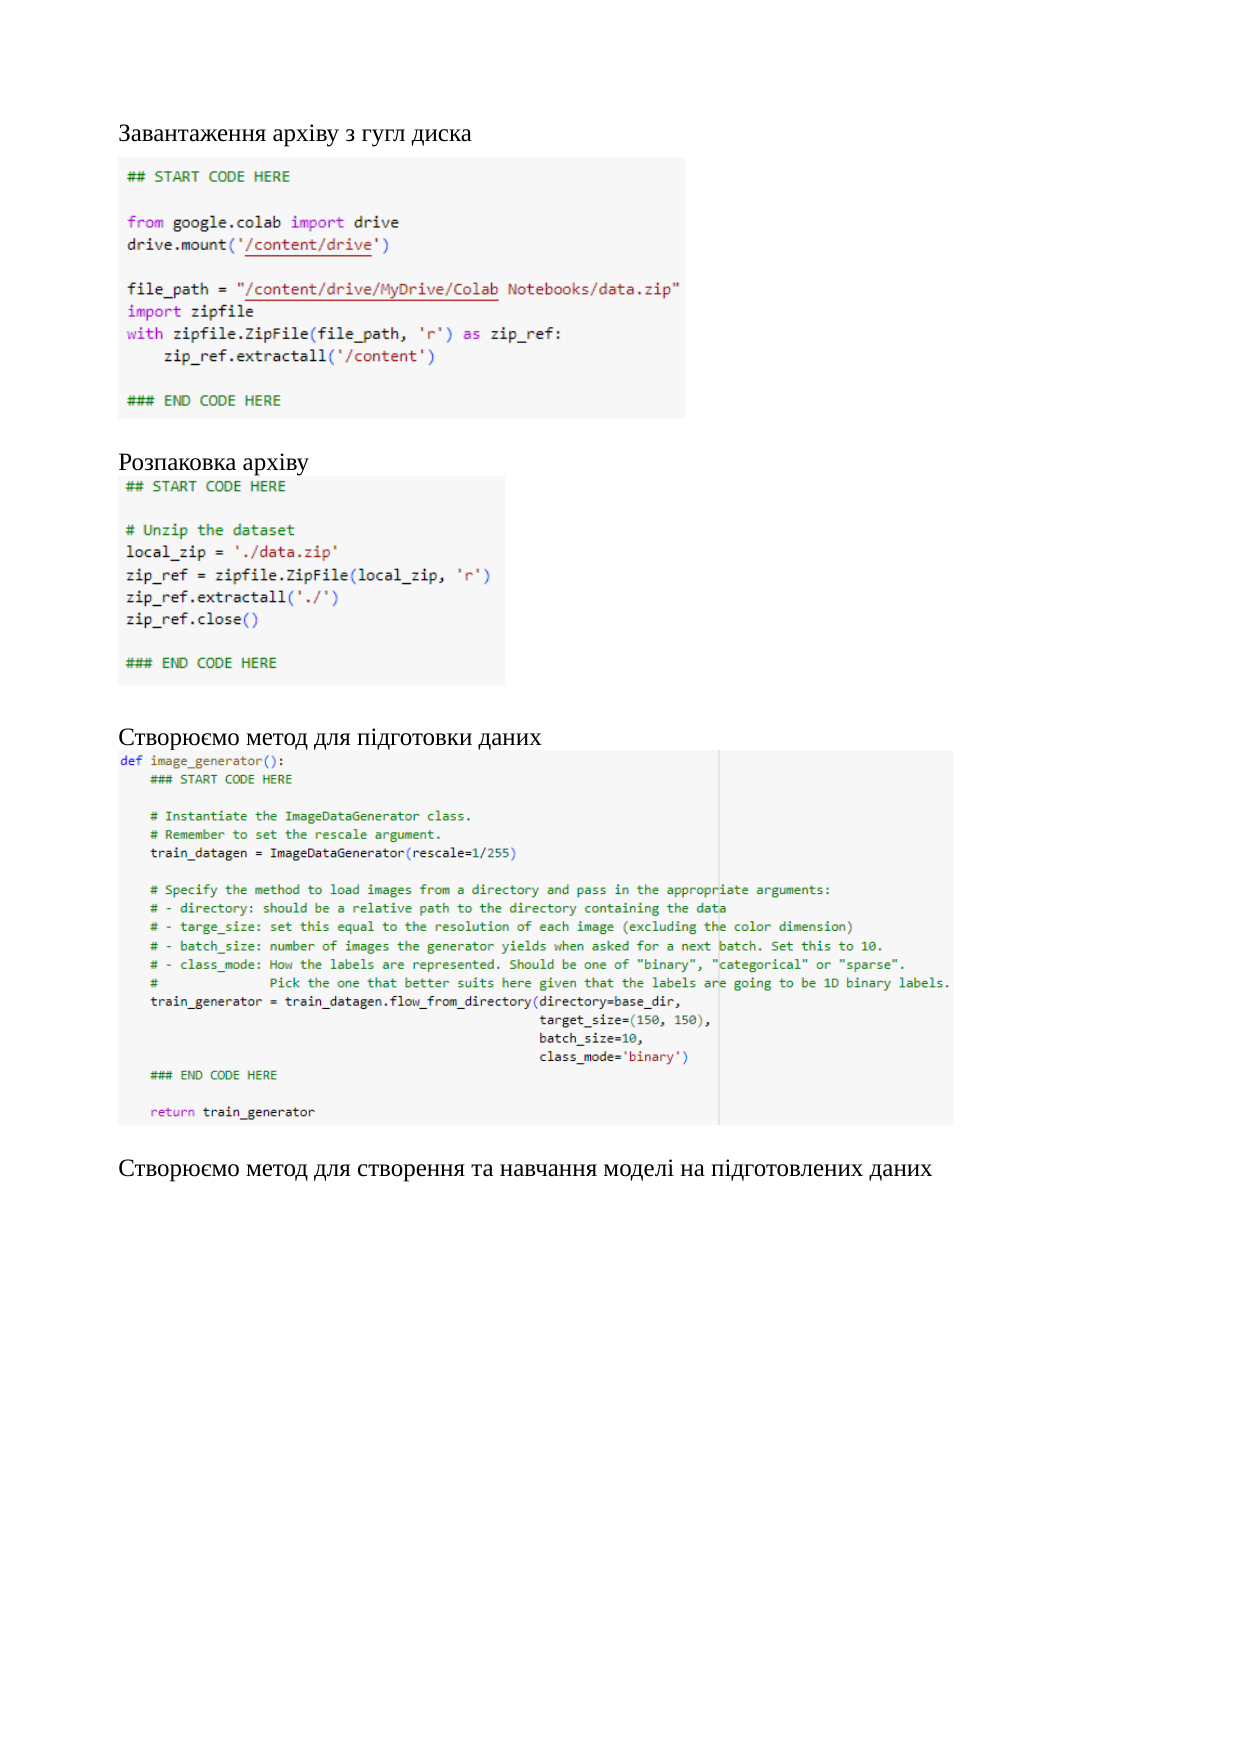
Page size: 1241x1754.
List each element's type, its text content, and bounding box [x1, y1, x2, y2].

picture [118, 157, 686, 419]
text Створюємо метод для підготовки даних [118, 722, 1122, 751]
text Завантаження архіву з гугл диска [118, 118, 1122, 447]
picture [118, 750, 954, 1125]
picture [118, 476, 505, 694]
text Розпаковка архіву [118, 447, 1122, 476]
text Створюємо метод для створення та навчання моделі на підготовлених даних [118, 1153, 1122, 1182]
